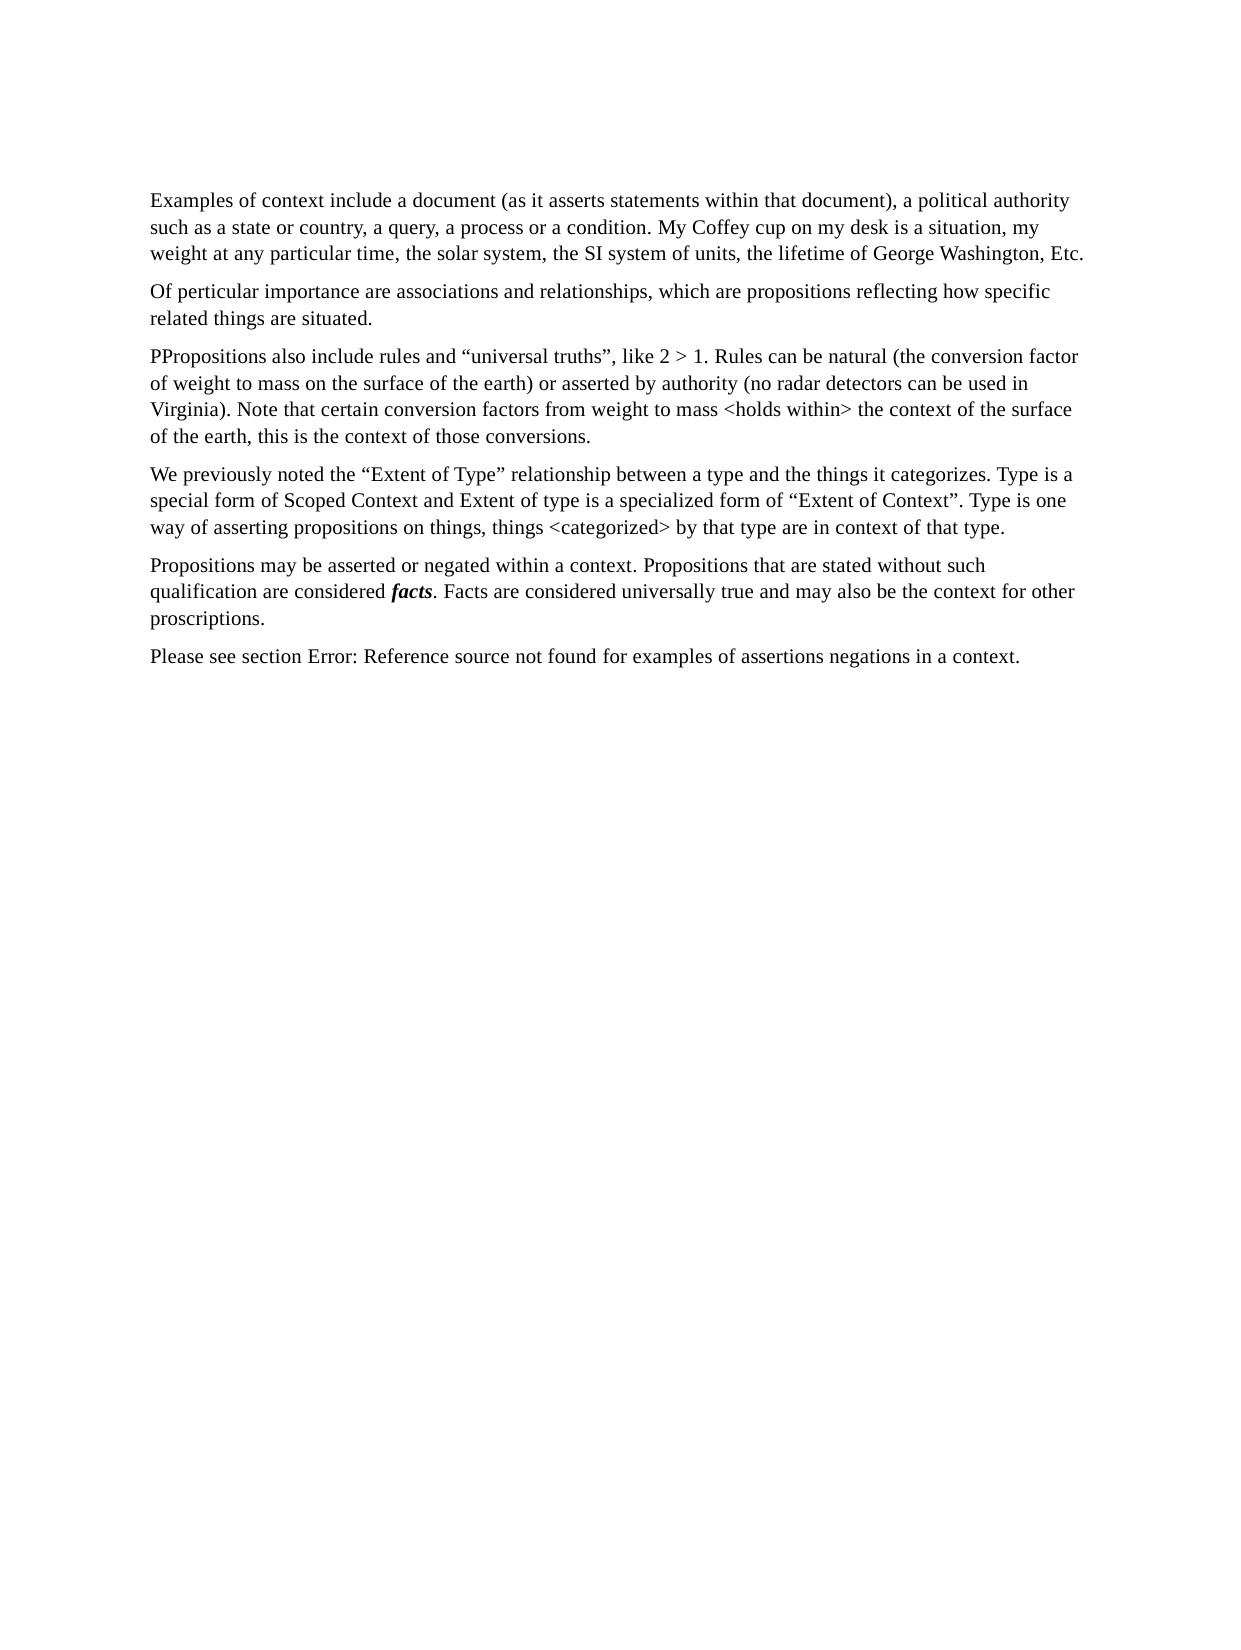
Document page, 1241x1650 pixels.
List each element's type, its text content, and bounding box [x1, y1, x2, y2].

text Of perticular importance are associations and relationships, which are propositions reflecting how specific related things are situated. [150, 279, 1090, 330]
text PPropositions also include rules and “universal truths”, like 2 > 1. Rules can be natural (the conversion factor of weight to mass on the surface of the earth) or asserted by authority (no radar detectors can be used in Virginia). Note that certain conversion factors from weight to mass <holds within> the context of the surface of the earth, this is the context of those conversions. [150, 344, 1090, 447]
text Examples of context include a document (as it asserts statements within that document), a political authority such as a state or country, a query, a process or a condition. My Coffey cup on my desk is a situation, my weight at any particular time, the solar system, the SI system of units, the lifetime of George Washington, Etc. [150, 188, 1090, 265]
text Propositions may be asserted or negated within a context. Propositions that are stated without such qualification are considered facts. Facts are considered universally true and may also be the context for other proscriptions. [150, 553, 1090, 630]
text Please see section Error: Reference source not found for examples of assertions negations in a context. [150, 644, 1090, 668]
text We previously noted the “Extent of Type” relationship between a type and the things it categorizes. Type is a special form of Scoped Context and Extent of type is a specialized form of “Extent of Context”. Type is one way of asserting propositions on things, things <categorized> by that type are in context of that type. [150, 462, 1090, 539]
